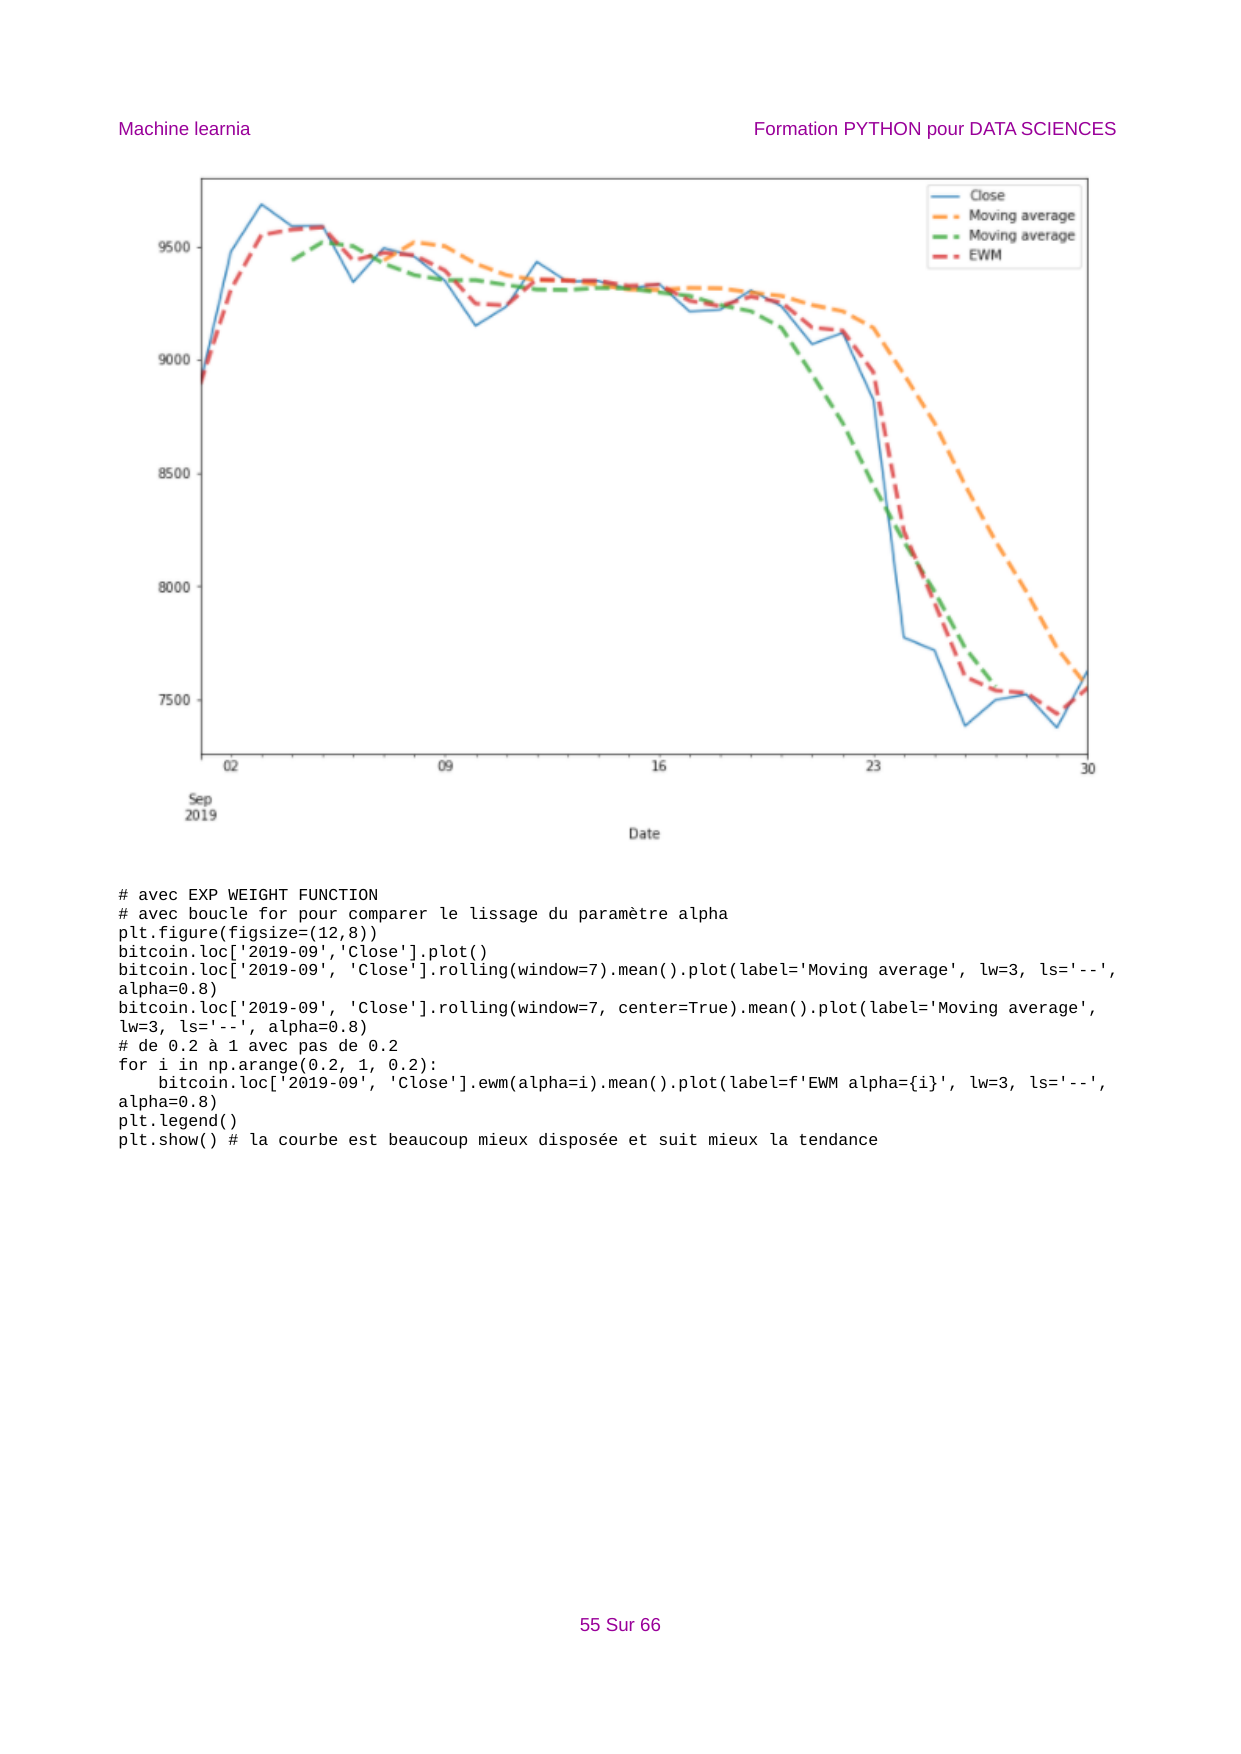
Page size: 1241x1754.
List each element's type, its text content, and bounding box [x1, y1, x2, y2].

text plt.legend() [118, 1113, 1122, 1132]
text for i in np.arange(0.2, 1, 0.2): [118, 1056, 1122, 1075]
text # de 0.2 à 1 avec pas de 0.2 [118, 1037, 1122, 1056]
picture [127, 169, 1113, 868]
text plt.figure(figsize=(12,8)) [118, 924, 1122, 943]
text bitcoin.loc['2019-09', 'Close'].rolling(window=7).mean().plot(label='Moving average', lw=3, ls='--', alpha=0.8) [118, 962, 1122, 1000]
text bitcoin.loc['2019-09', 'Close'].ewm(alpha=i).mean().plot(label=f'EWM alpha={i}', lw=3, ls='--', alpha=0.8) [118, 1075, 1122, 1113]
text plt.show() # la courbe est beaucoup mieux disposée et suit mieux la tendance [118, 1132, 1122, 1151]
text bitcoin.loc['2019-09','Close'].plot() [118, 943, 1122, 962]
text # avec boucle for pour comparer le lissage du paramètre alpha [118, 905, 1122, 924]
text bitcoin.loc['2019-09', 'Close'].rolling(window=7, center=True).mean().plot(label='Moving average', lw=3, ls='--', alpha=0.8) [118, 1000, 1122, 1037]
text # avec EXP WEIGHT FUNCTION [118, 887, 1122, 905]
